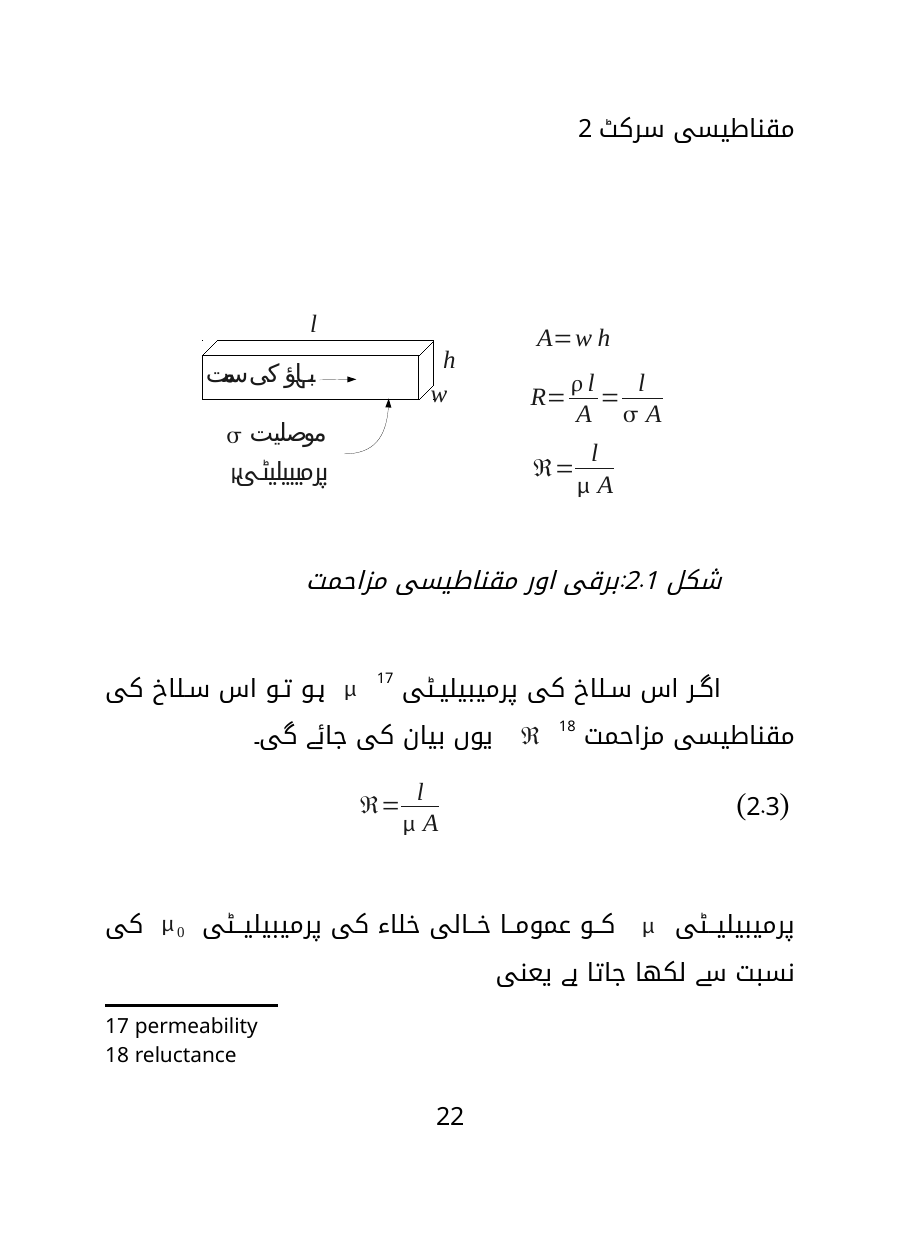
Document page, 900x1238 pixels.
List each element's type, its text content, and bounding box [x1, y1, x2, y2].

text reluctance [105, 1040, 795, 1068]
text اگر اس سلاخ کی پرمیبیلیٹی ہو تو اس سلاخ کی مقناطیسی مزاحمت یوں بیان کی جائے گی۔ [105, 665, 795, 760]
table_header [105, 772, 686, 855]
text پرمیبیلیٹی کو عموما خالی خلاء کی پرمیبیلیٹیکی نسبت سے لکھا جاتا ہے یعنی [105, 902, 795, 996]
table_header (2.3) [686, 772, 795, 855]
text شکل 2.1:برقی اور مقناطیسی مزاحمت [179, 241, 721, 605]
text permeability [105, 1012, 795, 1040]
